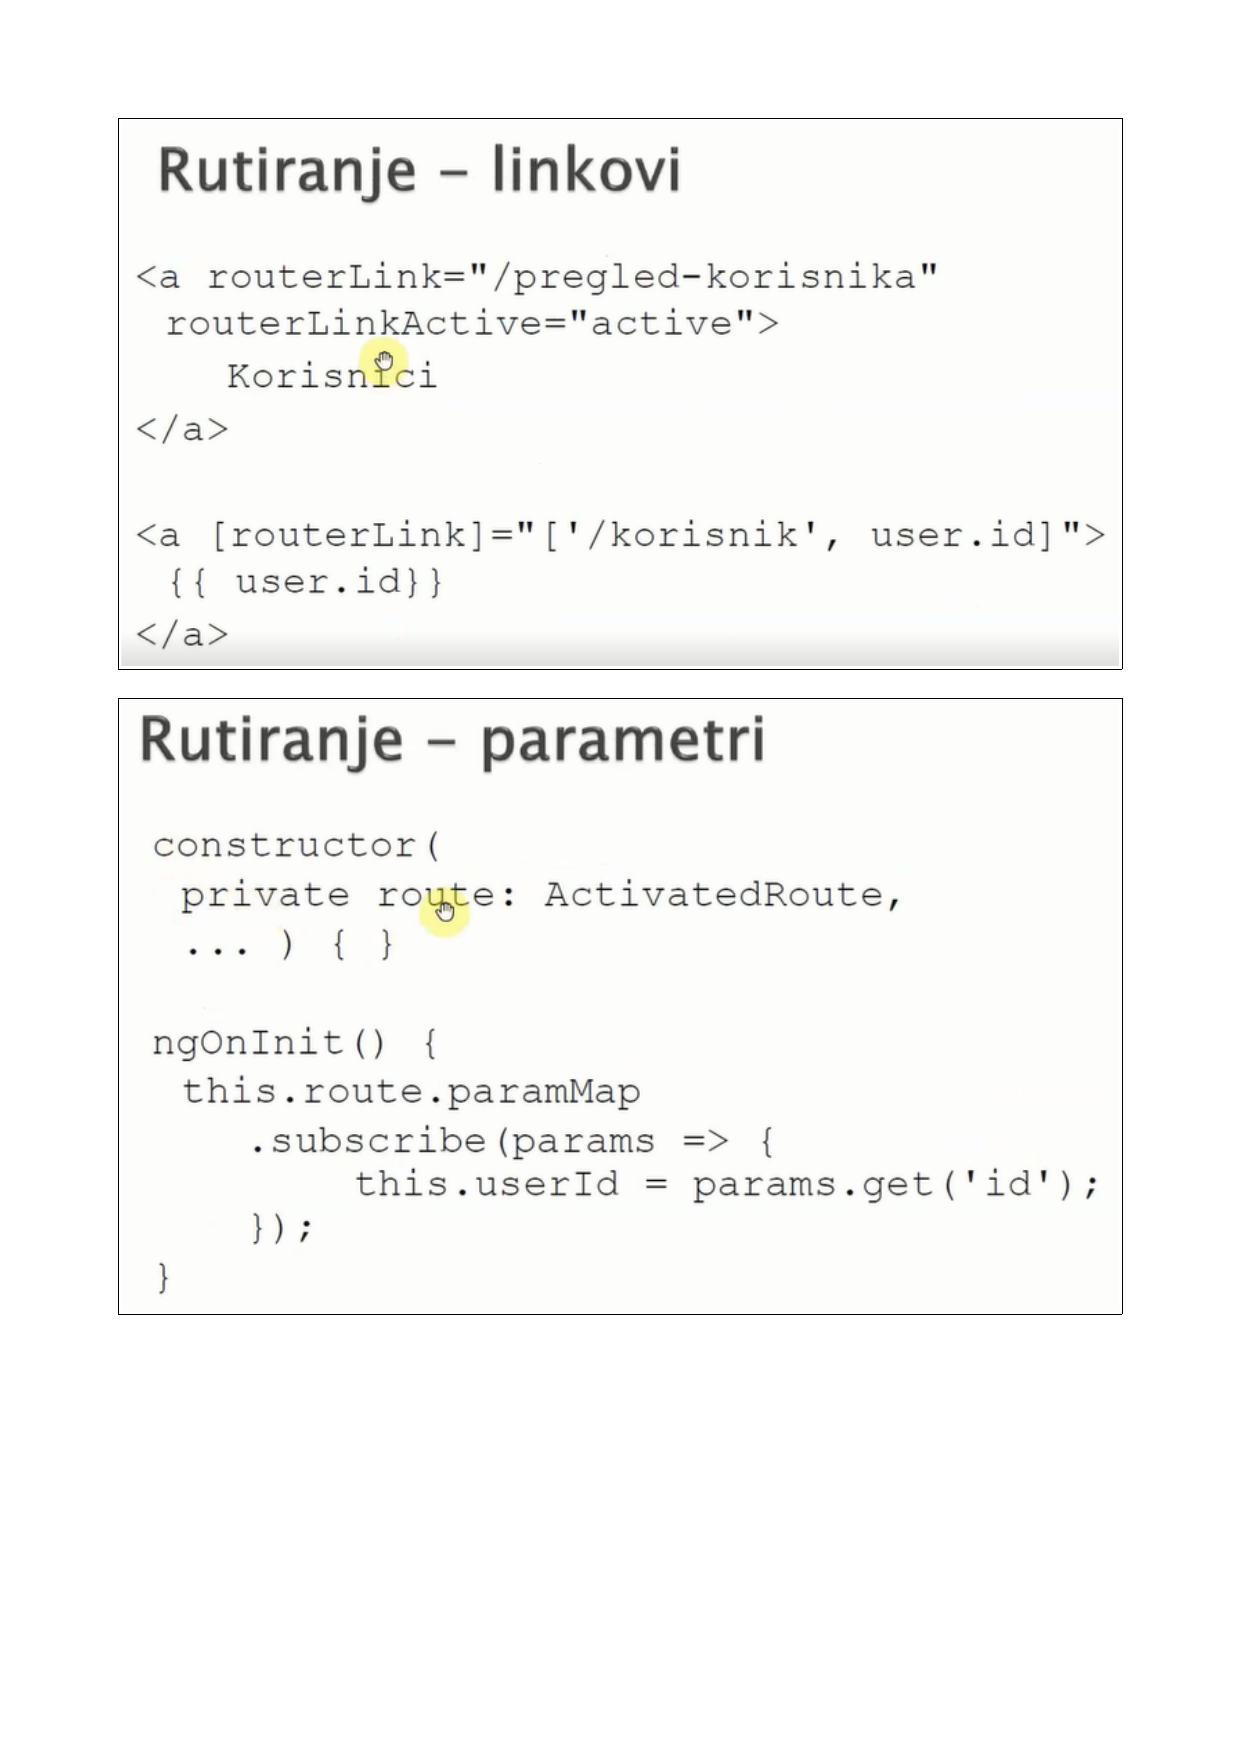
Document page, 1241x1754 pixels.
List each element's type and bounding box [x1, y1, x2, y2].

picture [121, 121, 1119, 666]
picture [121, 700, 1119, 1311]
